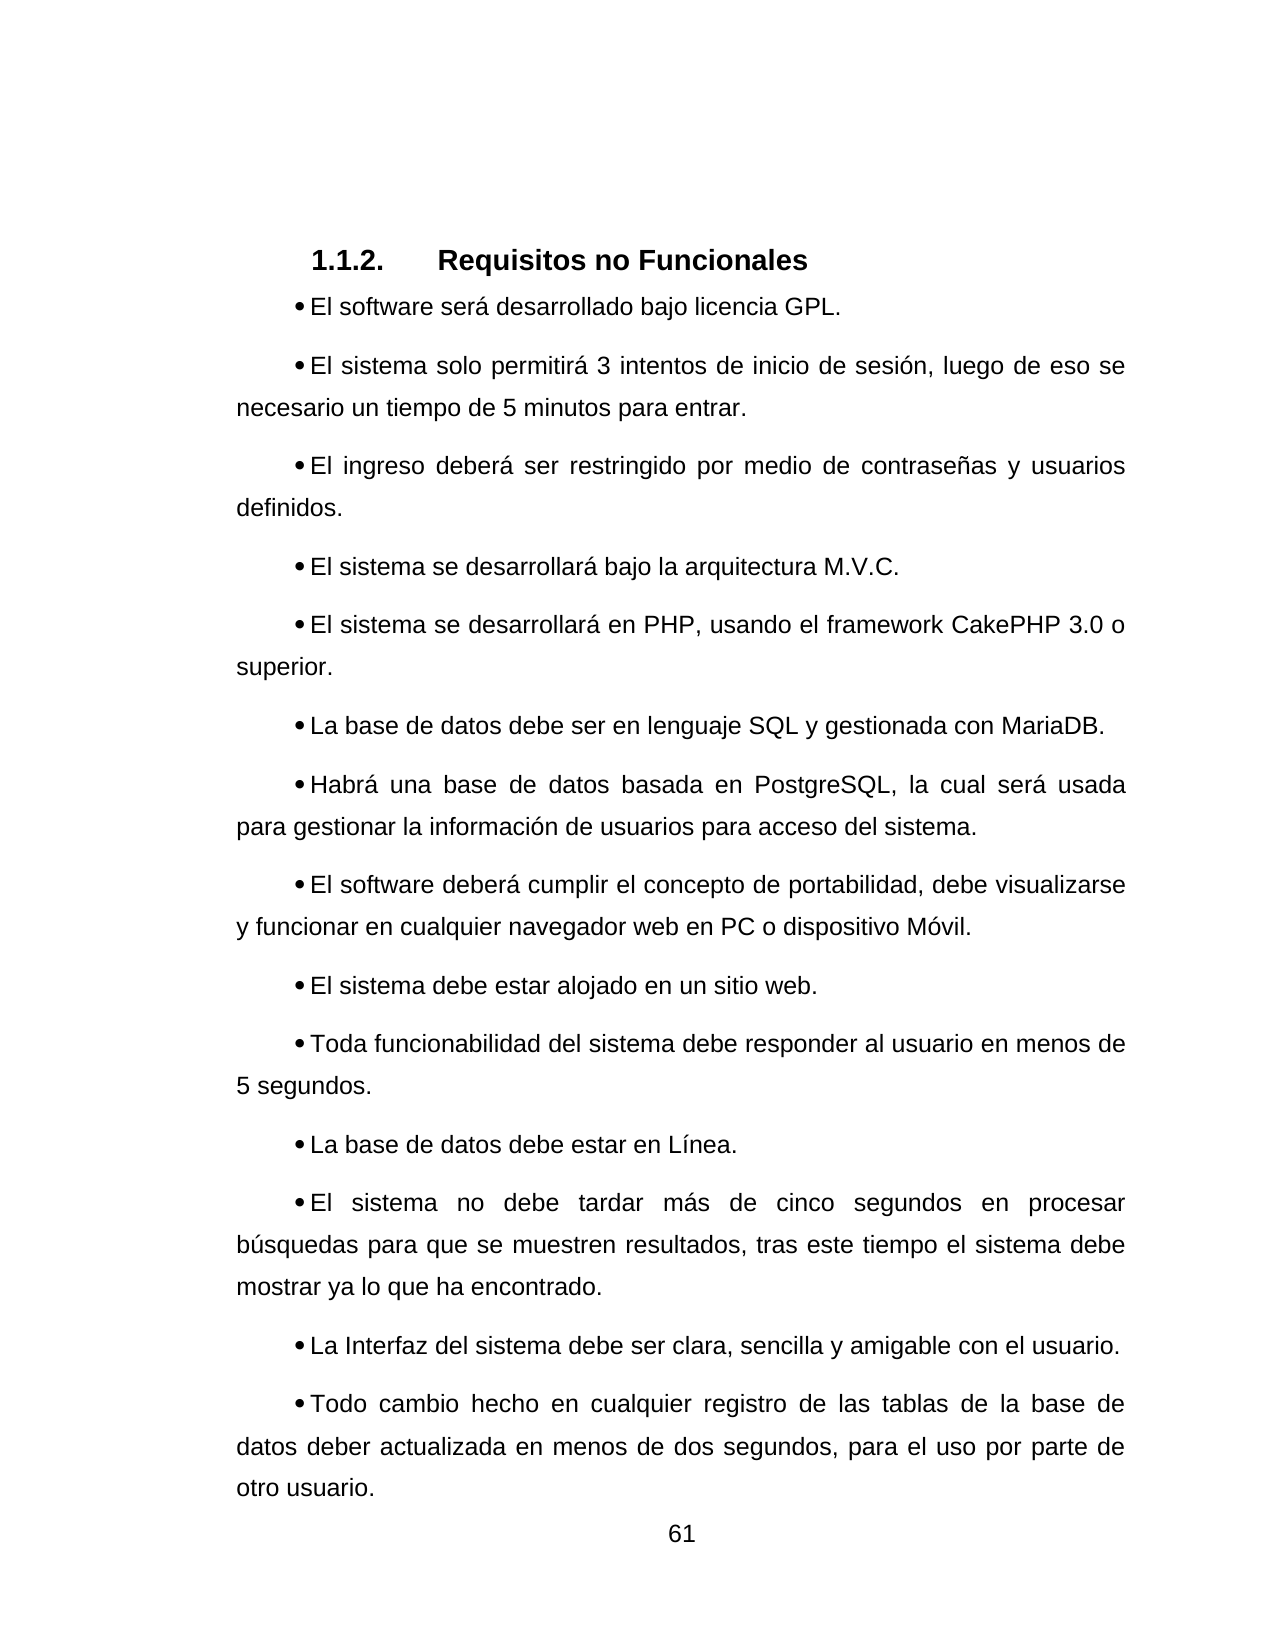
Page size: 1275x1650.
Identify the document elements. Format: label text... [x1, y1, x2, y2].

list El sistema no debe tardar más de cinco segundos en procesar búsquedas para que se muestren resultados, tras este tiempo el sistema debe mostrar ya lo que ha encontrado. [236, 1189, 1127, 1301]
list Todo cambio hecho en cualquier registro de las tablas de la base de datos deber actualizada en menos de dos segundos, para el uso por parte de otro usuario. [236, 1390, 1127, 1502]
list El sistema debe estar alojado en un sitio web. [236, 971, 1127, 999]
list Toda funcionabilidad del sistema debe responder al usuario en menos de 5 segundos. [236, 1030, 1127, 1100]
list El ingreso deberá ser restringido por medio de contraseñas y usuarios definidos. [236, 452, 1127, 522]
list El software será desarrollado bajo licencia GPL. [236, 293, 1127, 321]
list El sistema se desarrollará en PHP, usando el framework CakePHP 3.0 o superior. [236, 611, 1127, 681]
list La Interfaz del sistema debe ser clara, sencilla y amigable con el usuario. [236, 1332, 1127, 1360]
list El sistema se desarrollará bajo la arquitectura M.V.C. [236, 553, 1127, 581]
list El sistema solo permitirá 3 intentos de inicio de sesión, luego de eso se necesario un tiempo de 5 minutos para entrar. [236, 352, 1127, 421]
list La base de datos debe ser en lenguaje SQL y gestionada con MariaDB. [236, 712, 1127, 740]
list La base de datos debe estar en Línea. [236, 1131, 1127, 1159]
subtitle Requisitos no Funcionales [311, 244, 1127, 277]
list El software deberá cumplir el concepto de portabilidad, debe visualizarse y funcionar en cualquier navegador web en PC o dispositivo Móvil. [236, 871, 1127, 941]
list Habrá una base de datos basada en PostgreSQL, la cual será usada para gestionar la información de usuarios para acceso del sistema. [236, 770, 1127, 840]
